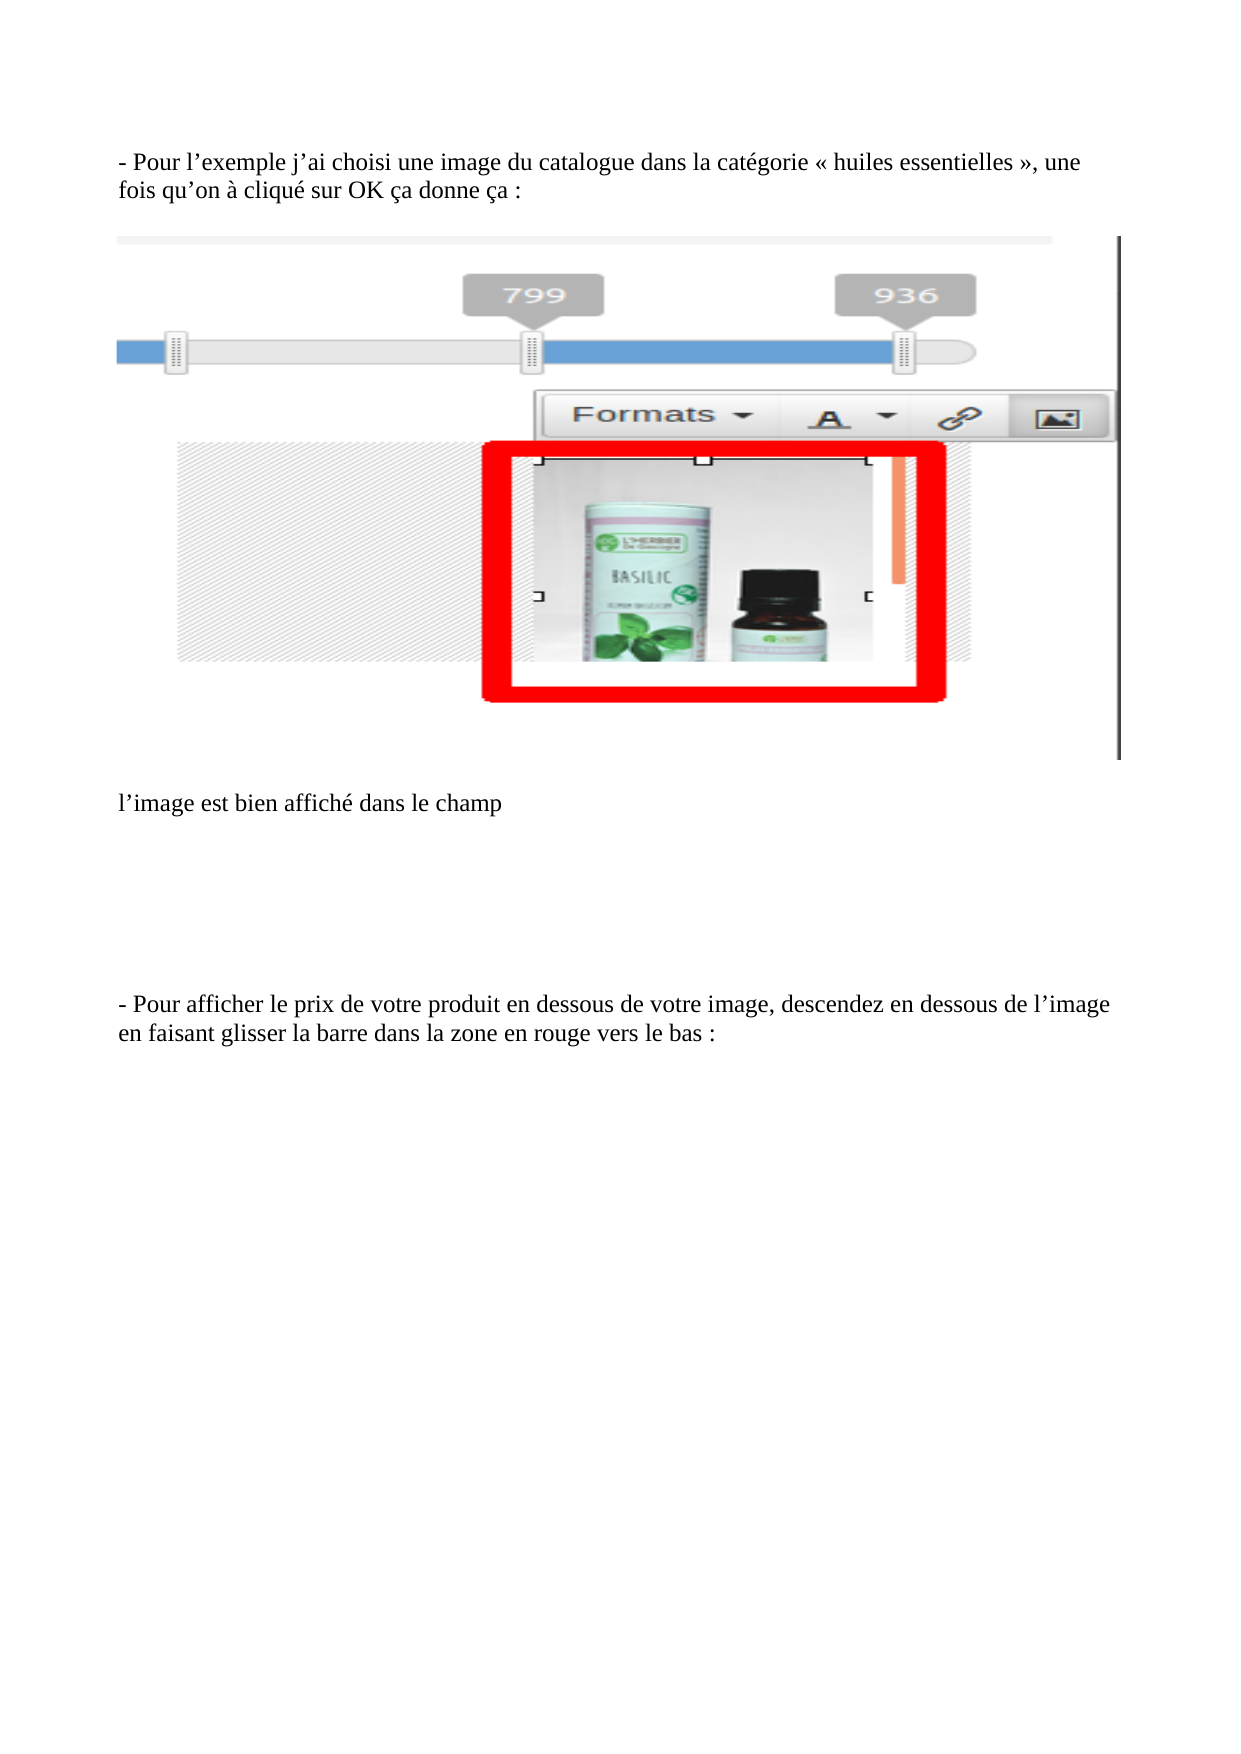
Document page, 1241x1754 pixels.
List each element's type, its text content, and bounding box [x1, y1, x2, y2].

picture [116, 236, 1121, 760]
text - Pour afficher le prix de votre produit en dessous de votre image, descendez en dessous de l’image en faisant glisser la barre dans la zone en rouge vers le bas : [118, 989, 1122, 1047]
text l’image est bien affiché dans le champ [118, 788, 1122, 817]
text - Pour l’exemple j’ai choisi une image du catalogue dans la catégorie « huiles essentielles », une fois qu’on à cliqué sur OK ça donne ça : [118, 147, 1122, 204]
